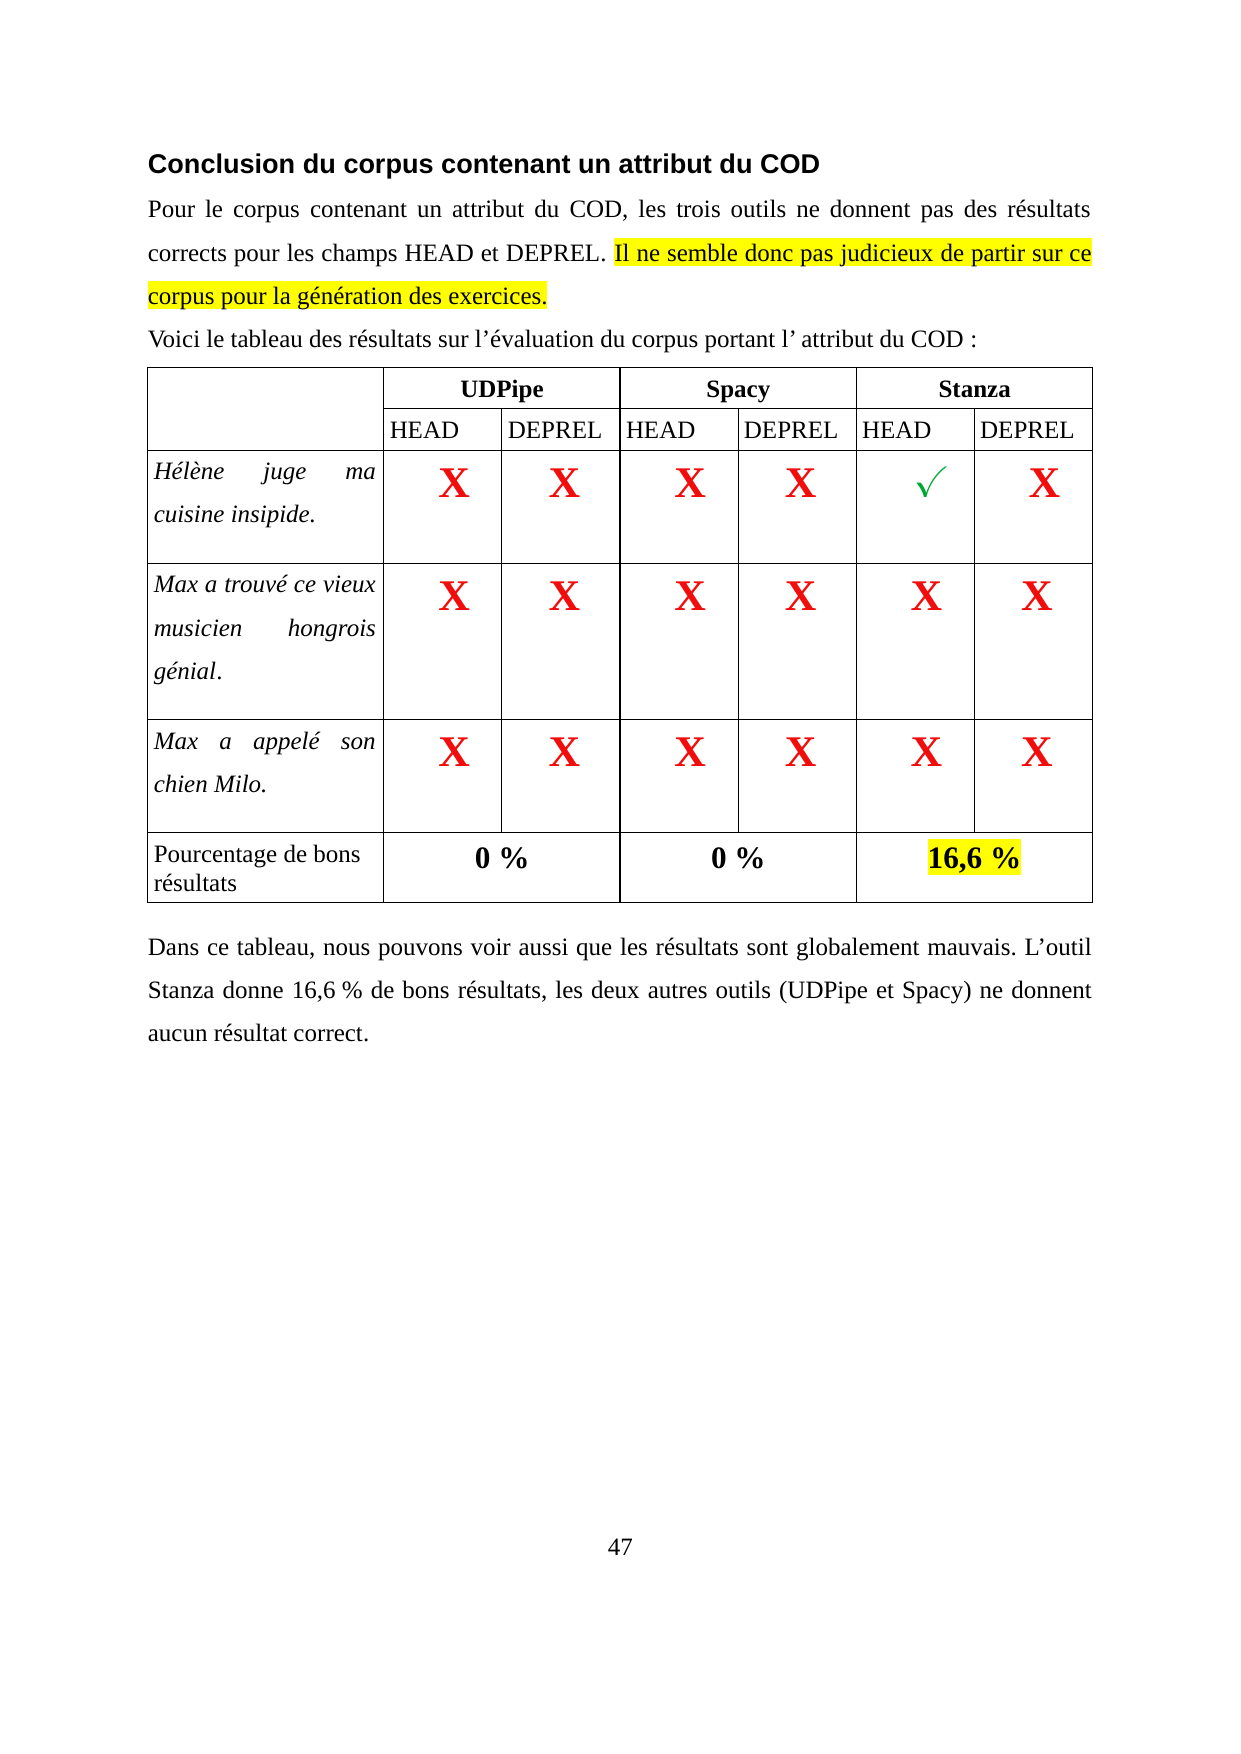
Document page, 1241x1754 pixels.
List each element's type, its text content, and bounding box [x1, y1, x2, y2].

table_cell X [739, 451, 856, 563]
table_header Stanza [857, 368, 1092, 408]
table_cell DEPREL [739, 409, 856, 449]
table_cell X [857, 720, 974, 832]
table_cell X [975, 720, 1092, 832]
table_cell DEPREL [502, 409, 619, 449]
table_cell HEAD [384, 409, 501, 449]
table_cell DEPREL [975, 409, 1092, 449]
table_header UDPipe [384, 368, 619, 408]
table_header Spacy [621, 368, 856, 408]
table_cell X [975, 564, 1092, 719]
table_cell X [502, 720, 619, 832]
table_cell Max a appelé son chien Milo. [148, 720, 383, 832]
table_cell Hélène juge ma cuisine insipide. [148, 451, 383, 563]
table_cell X [739, 564, 856, 719]
table_cell X [502, 451, 619, 563]
table_cell X [621, 720, 738, 832]
table_cell X [502, 564, 619, 719]
table_header [148, 368, 383, 449]
table_cell HEAD [621, 409, 738, 449]
table_cell X [384, 564, 501, 719]
table_cell X [621, 564, 738, 719]
table_cell Pourcentage de bons résultats [148, 833, 383, 902]
table_cell X [857, 564, 974, 719]
table_cell ✓ [857, 451, 974, 563]
table_cell 0 % [384, 833, 619, 902]
text Dans ce tableau, nous pouvons voir aussi que les résultats sont globalement mauvais. L’outil Stanza donne 16,6 % de bons résultats, les deux autres outils (UDPipe et Spacy) ne donnent aucun résultat correct. [148, 932, 1092, 1047]
table_cell 0 % [621, 833, 856, 902]
text Voici le tableau des résultats sur l’évaluation du corpus portant l’ attribut du COD : [148, 324, 1092, 353]
table_cell X [621, 451, 738, 563]
table_cell HEAD [857, 409, 974, 449]
table_cell X [975, 451, 1092, 563]
table_cell X [739, 720, 856, 832]
table_cell Max a trouvé ce vieux musicien hongrois génial. [148, 564, 383, 719]
table_cell X [384, 720, 501, 832]
table_cell X [384, 451, 501, 563]
text Pour le corpus contenant un attribut du COD, les trois outils ne donnent pas des résultats corrects pour les champs HEAD et DEPREL. Il ne semble donc pas judicieux de partir sur ce corpus pour la génération des exercices. [148, 194, 1092, 309]
table_cell 16,6 % [857, 833, 1092, 902]
subtitle Conclusion du corpus contenant un attribut du COD [148, 148, 1092, 179]
